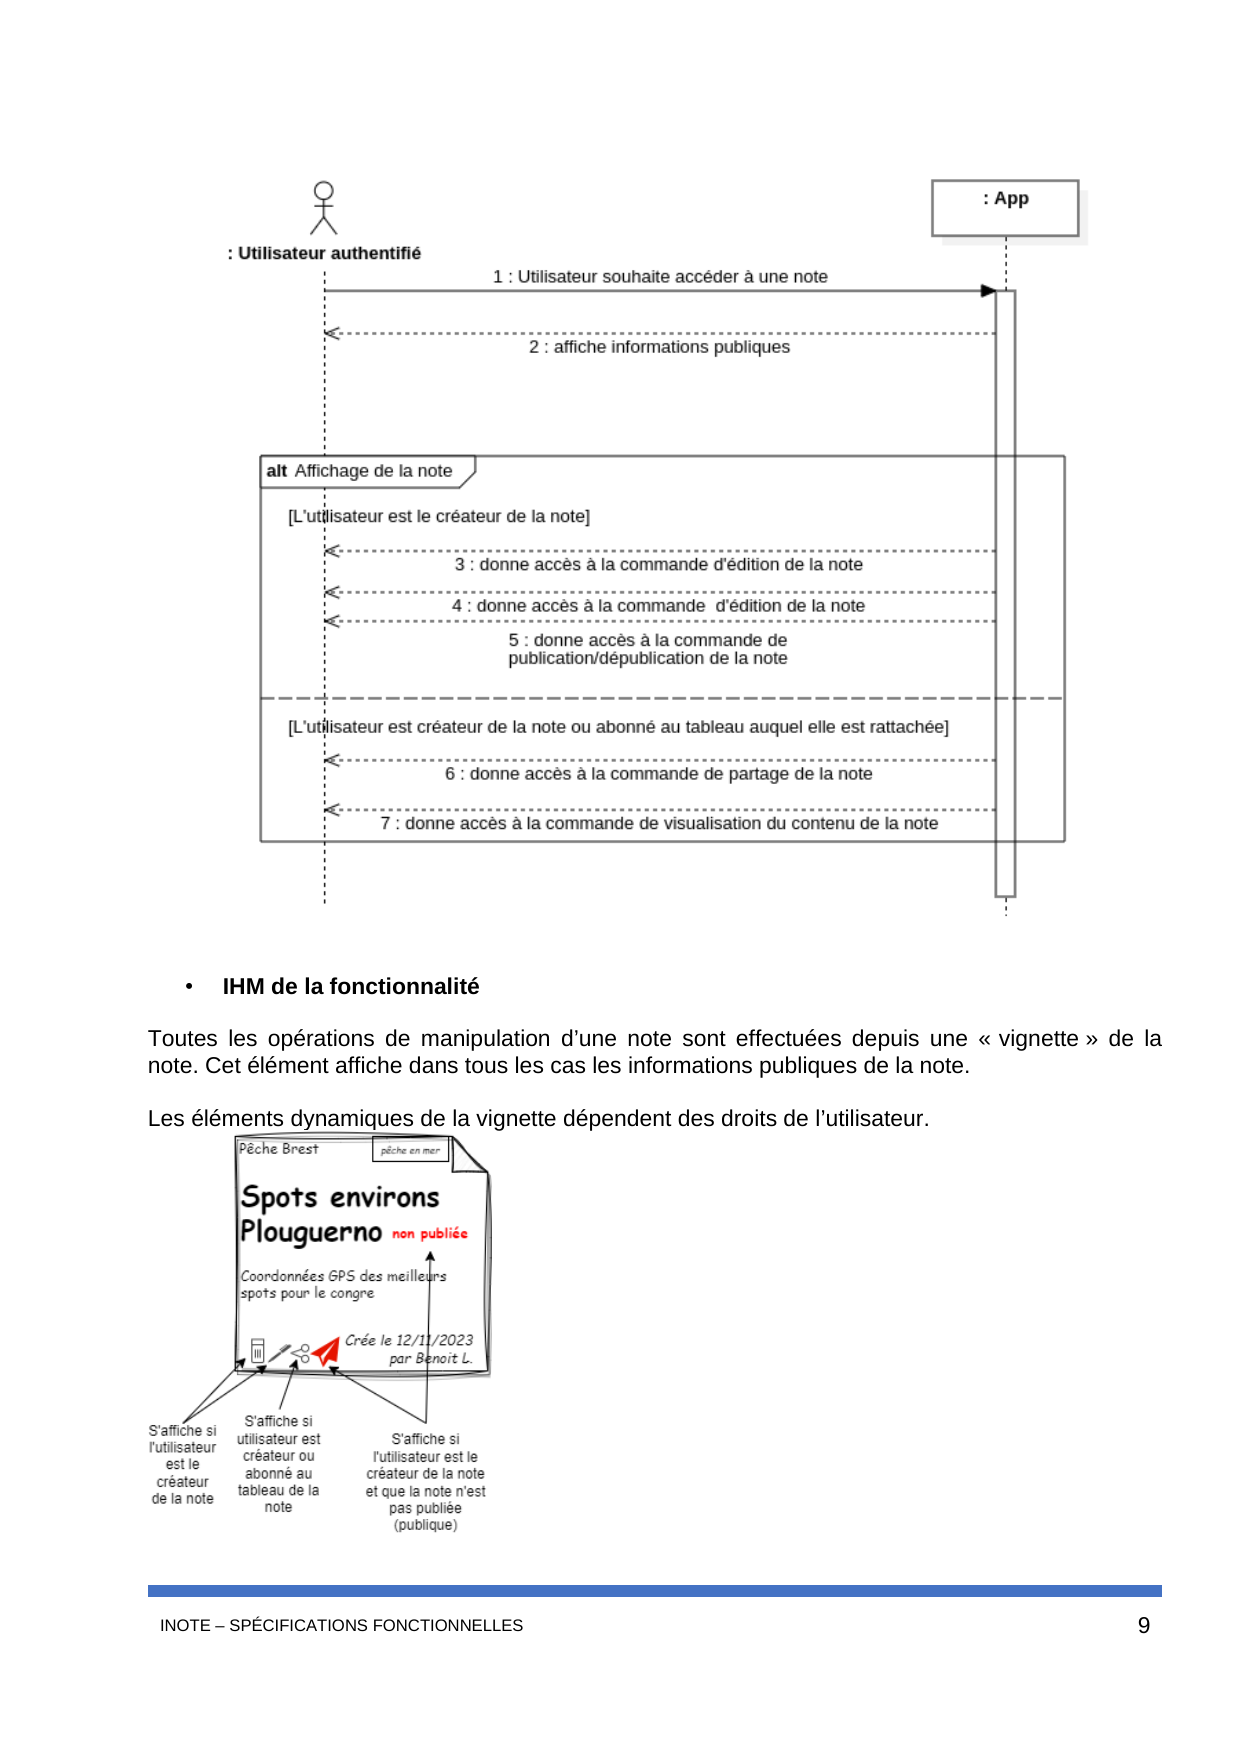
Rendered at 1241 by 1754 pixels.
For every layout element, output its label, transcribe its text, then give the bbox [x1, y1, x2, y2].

text Toutes les opérations de manipulation d’une note sont effectuées depuis une « vignette » de la note. Cet élément affiche dans tous les cas les informations publiques de la note. [148, 1025, 1162, 1078]
text Les éléments dynamiques de la vignette dépendent des droits de l’utilisateur. [148, 1104, 1162, 1131]
picture [147, 1130, 492, 1543]
picture [212, 169, 1109, 947]
list IHM de la fonctionnalité [185, 973, 1162, 999]
